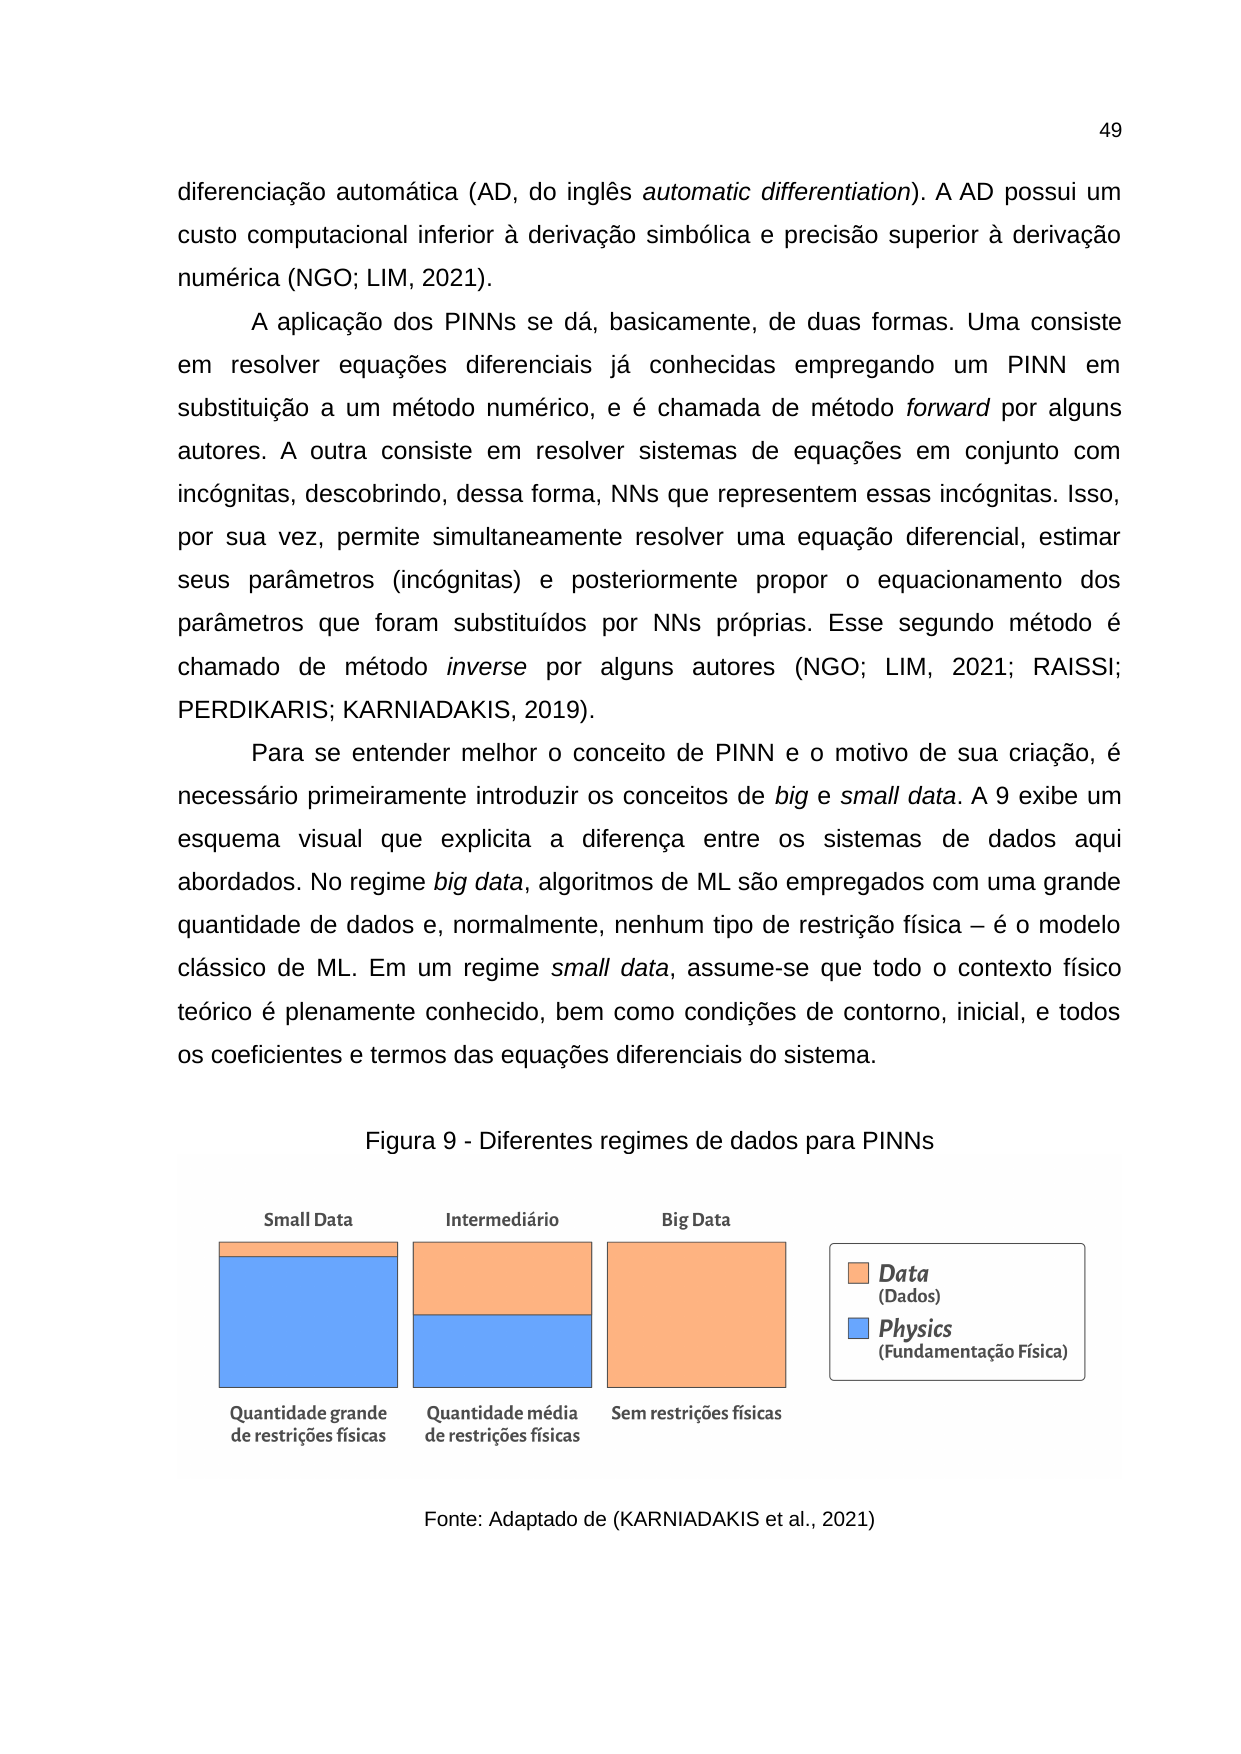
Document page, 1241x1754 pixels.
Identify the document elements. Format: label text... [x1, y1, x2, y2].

text Fonte: Adaptado de (KARNIADAKIS et al., 2021) [177, 1507, 1122, 1531]
text A aplicação dos PINNs se dá, basicamente, de duas formas. Uma consiste em resolver equações diferenciais já conhecidas empregando um PINN em substituição a um método numérico, e é chamada de método forward por alguns autores. A outra consiste em resolver sistemas de equações em conjunto com incógnitas, descobrindo, dessa forma, NNs que representem essas incógnitas. Isso, por sua vez, permite simultaneamente resolver uma equação diferencial, estimar seus parâmetros (incógnitas) e posteriormente propor o equacionamento dos parâmetros que foram substituídos por NNs próprias. Esse segundo método é chamado de método inverse por alguns autores (NGO; LIM, 2021; RAISSI; PERDIKARIS; KARNIADAKIS, 2019). [177, 306, 1122, 723]
text diferenciação automática (AD, do inglês automatic differentiation). A AD possui um custo computacional inferior à derivação simbólica e precisão superior à derivação numérica (NGO; LIM, 2021). [177, 177, 1122, 292]
text Figura 9 - Diferentes regimes de dados para PINNs [177, 1126, 1122, 1154]
text Para se entender melhor o conceito de PINN e o motivo de sua criação, é necessário primeiramente introduzir os conceitos de big e small data. A Figura 9 exibe um esquema visual que explicita a diferença entre os sistemas de dados aqui abordados. No regime big data, algoritmos de ML são empregados com uma grande quantidade de dados e, normalmente, nenhum tipo de restrição física – é o modelo clássico de ML. Em um regime small data, assume-se que todo o contexto físico teórico é plenamente conhecido, bem como condições de contorno, inicial, e todos os coeficientes e termos das equações diferenciais do sistema. [177, 738, 1122, 1068]
picture [177, 1154, 1123, 1479]
